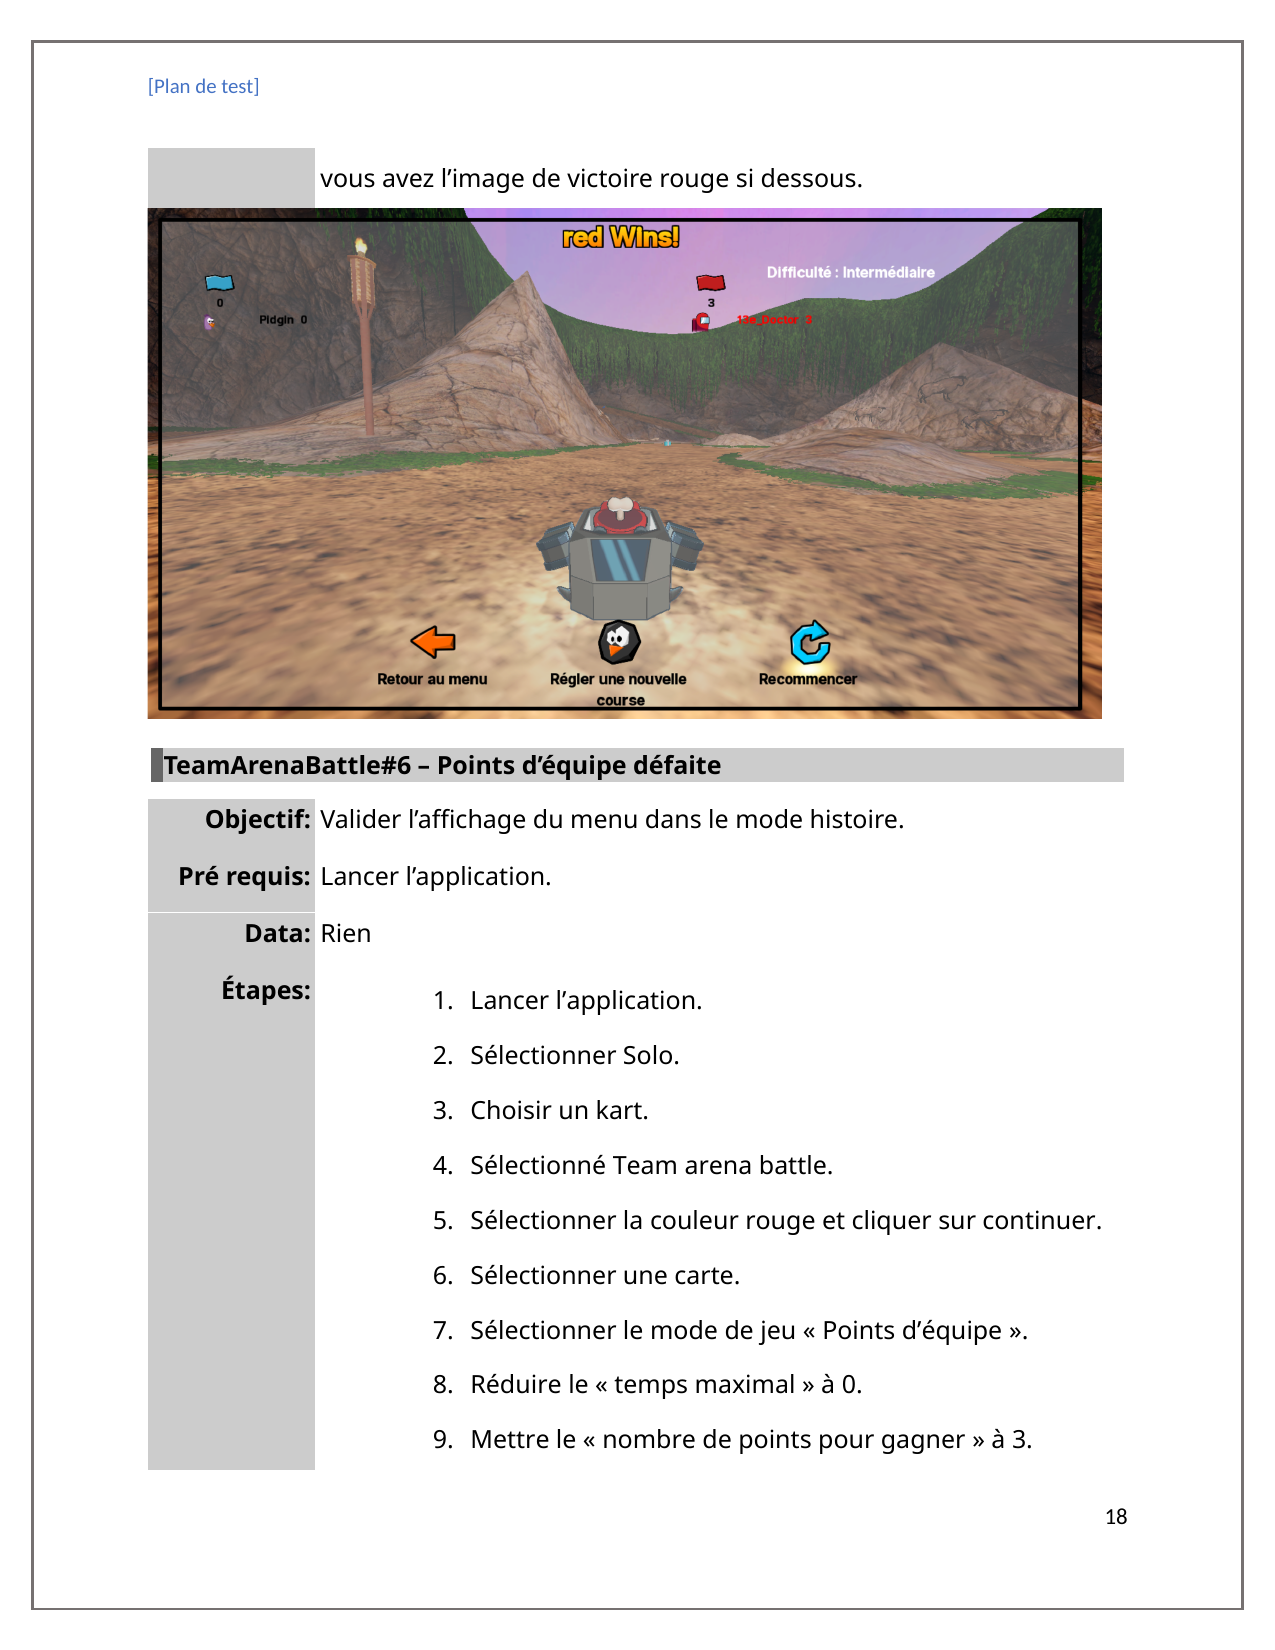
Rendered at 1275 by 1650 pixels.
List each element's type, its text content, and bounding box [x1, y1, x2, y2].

table_cell Pré requis: [148, 855, 315, 912]
subtitle TeamArenaBattle#6 – Points d’équipe défaite [163, 748, 1124, 782]
table_cell Étapes: [148, 969, 315, 1470]
table_cell Lancer l’application. [315, 855, 1127, 912]
table_cell vous avez l’image de victoire rouge si dessous. [315, 148, 1127, 209]
table_cell Rien [315, 913, 1127, 969]
table_header Objectif: [148, 799, 315, 855]
table_cell [148, 148, 315, 208]
table_cell Lancer l’application. Sélectionner Solo. Choisir un kart. Sélectionné Team arena battle. Sélectionner la couleur rouge et cliquer sur continuer. Sélectionner une carte. Sélectionner le mode de jeu « Points d’équipe ». Réduire le « temps maximal » à 0. Mettre le « nombre de points pour gagner » à 3. Rajouter un IA dans l’équipe 2 (couleur bleu) Lancer la partie. Perdre le mode de jeu (pour plus d’information, regarder annexe 2). Valider le résultat. [315, 969, 1127, 1470]
table_header Valider l’affichage du menu dans le mode histoire. [315, 799, 1127, 855]
table_cell Data: [148, 913, 315, 969]
